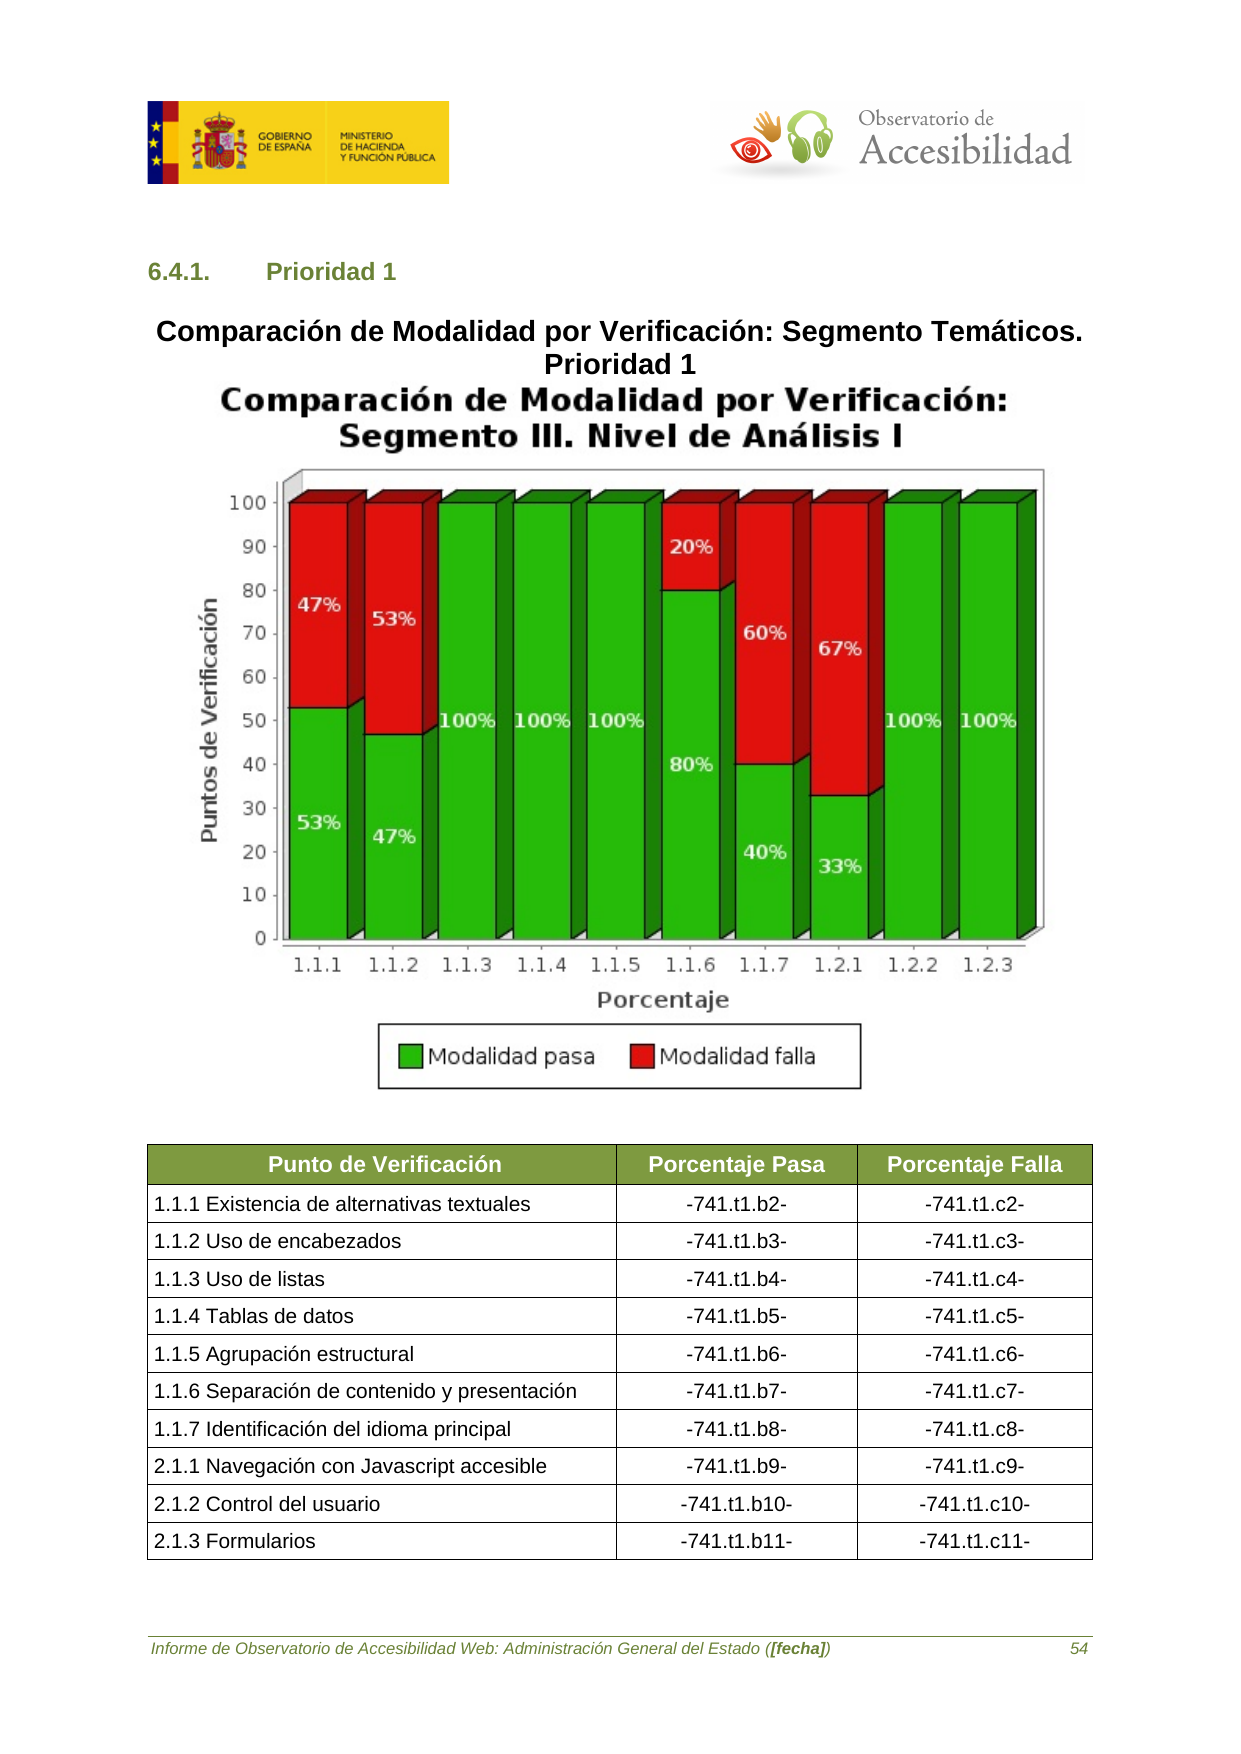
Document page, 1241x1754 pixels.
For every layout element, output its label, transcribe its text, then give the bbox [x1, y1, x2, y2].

table_cell -741.t1.c11- [858, 1523, 1092, 1559]
table_cell -741.t1.c6- [858, 1335, 1092, 1372]
table_cell -741.t1.b10- [617, 1485, 857, 1522]
table_cell -741.t1.b8- [617, 1410, 857, 1447]
table_cell -741.t1.b5- [617, 1298, 857, 1334]
table_cell 1.1.7 Identificación del idioma principal [148, 1410, 616, 1447]
table_cell -741.t1.b4- [617, 1260, 857, 1297]
table_cell -741.t1.b11- [617, 1523, 857, 1559]
table_cell -741.t1.c2- [858, 1185, 1092, 1222]
table_cell -741.t1.c5- [858, 1298, 1092, 1334]
table_cell 2.1.1 Navegación con Javascript accesible [148, 1448, 616, 1484]
table_cell -741.t1.c7- [858, 1373, 1092, 1409]
table_cell -741.t1.b3- [617, 1223, 857, 1259]
table_cell -741.t1.c9- [858, 1448, 1092, 1484]
table_cell -741.t1.c3- [858, 1223, 1092, 1259]
table_header Punto de Verificación [148, 1145, 616, 1184]
table_cell -741.t1.b9- [617, 1448, 857, 1484]
table_cell -741.t1.c10- [858, 1485, 1092, 1522]
subtitle Prioridad 1 [148, 257, 1092, 286]
picture [710, 101, 1086, 184]
table_cell 2.1.2 Control del usuario [148, 1485, 616, 1522]
table_cell -741.t1.b2- [617, 1185, 857, 1222]
table_cell -741.t1.b7- [617, 1373, 857, 1409]
table_cell 1.1.6 Separación de contenido y presentación [148, 1373, 616, 1409]
table_header Porcentaje Pasa [617, 1145, 857, 1184]
table_header Porcentaje Falla [858, 1145, 1092, 1184]
table_cell 1.1.3 Uso de listas [148, 1260, 616, 1297]
table_cell -741.t1.c4- [858, 1260, 1092, 1297]
table_cell 1.1.1 Existencia de alternativas textuales [148, 1185, 616, 1222]
text Comparación de Modalidad por Verificación: Segmento Temáticos. Prioridad 1 [148, 314, 1092, 381]
table_cell 2.1.3 Formularios [148, 1523, 616, 1559]
table_cell -741.t1.b6- [617, 1335, 857, 1372]
table_cell 1.1.4 Tablas de datos [148, 1298, 616, 1334]
table_cell -741.t1.c8- [858, 1410, 1092, 1447]
picture [178, 380, 1062, 1091]
table_cell 1.1.5 Agrupación estructural [148, 1335, 616, 1372]
table_cell 1.1.2 Uso de encabezados [148, 1223, 616, 1259]
picture [147, 101, 450, 184]
